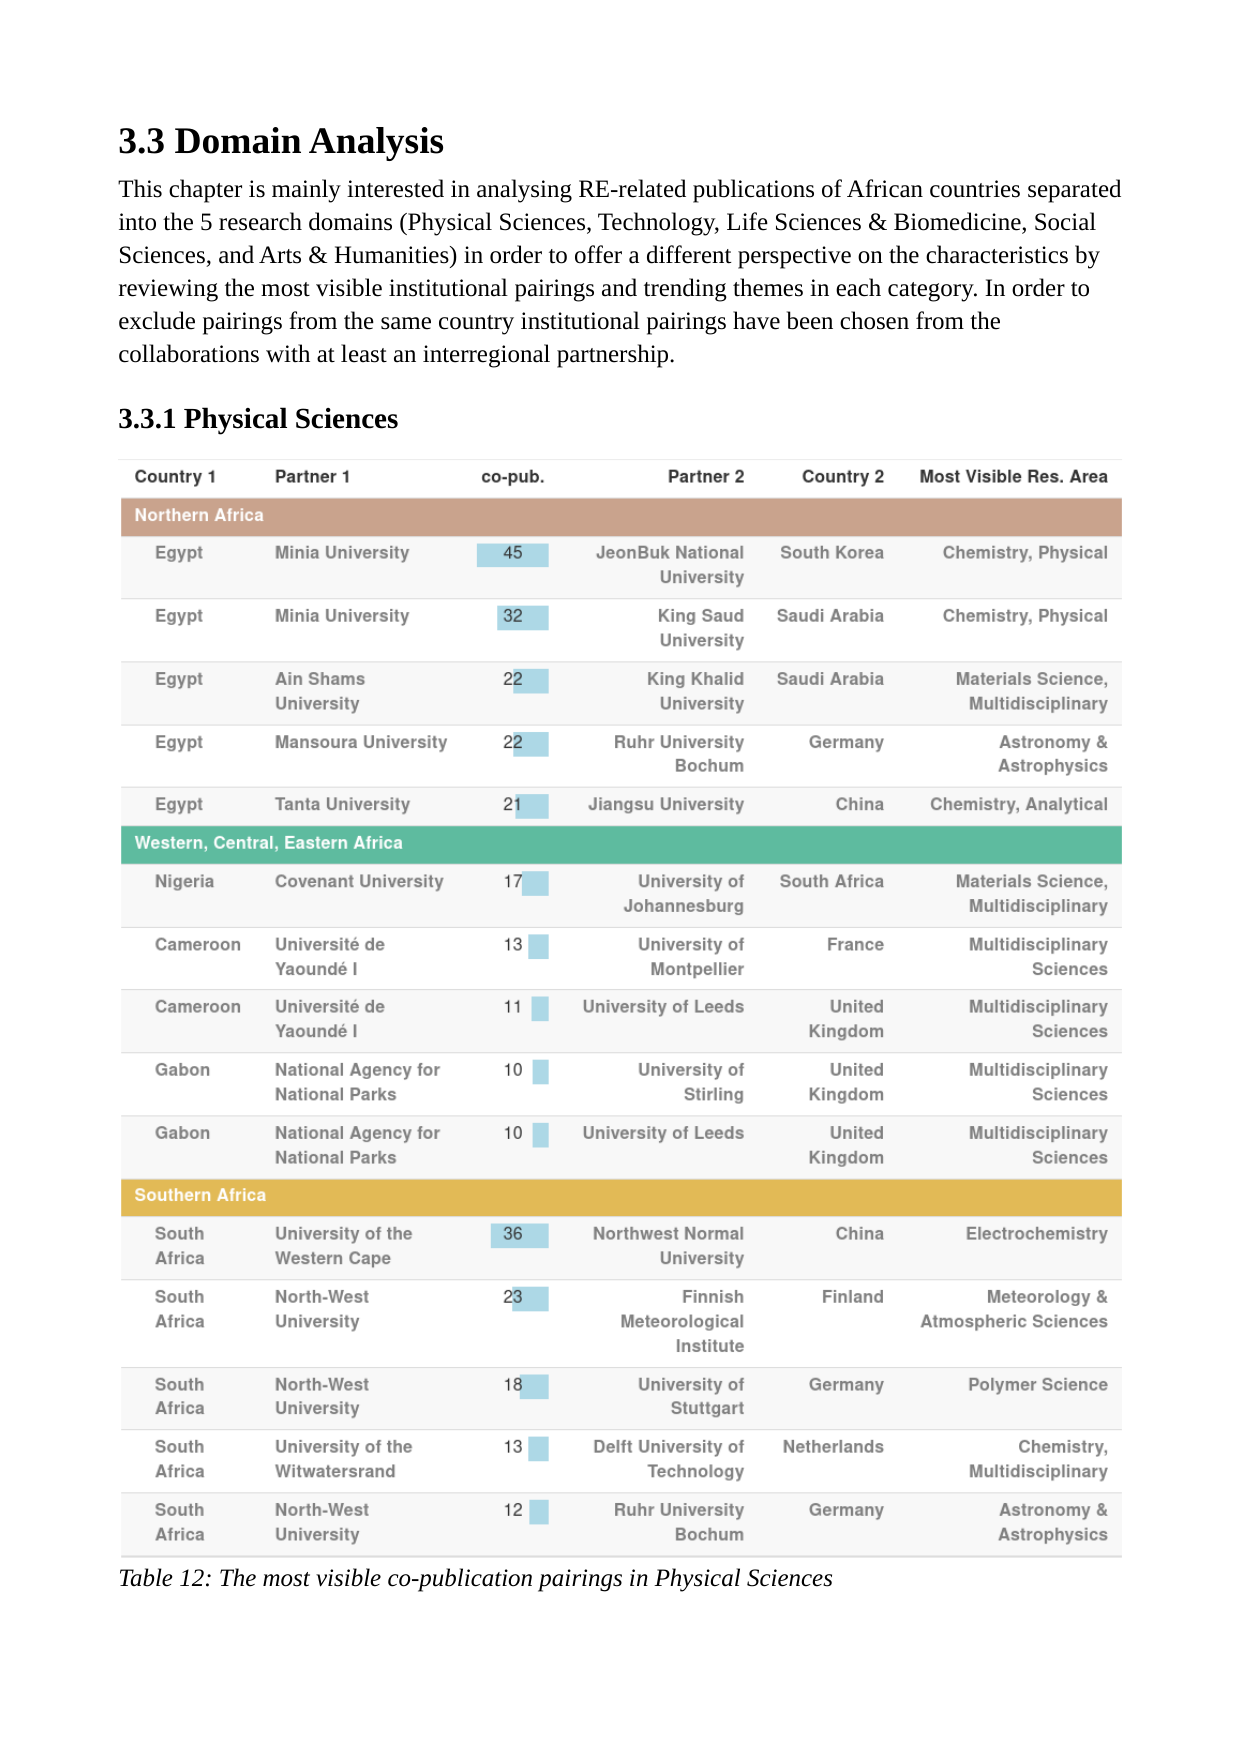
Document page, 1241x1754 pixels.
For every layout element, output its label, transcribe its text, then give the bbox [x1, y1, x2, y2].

text Table 12: The most visible co-publication pairings in Physical Sciences [118, 1563, 1122, 1592]
subtitle 3.3.1 Physical Sciences [118, 401, 1122, 434]
text This chapter is mainly interested in analysing RE-related publications of African countries separated into the 5 research domains (Physical Sciences, Technology, Life Sciences & Biomedicine, Social Sciences, and Arts & Humanities) in order to offer a different perspective on the characteristics by reviewing the most visible institutional pairings and trending themes in each category. In order to exclude pairings from the same country institutional pairings have been chosen from the collaborations with at least an interregional partnership. [118, 174, 1122, 368]
picture [118, 459, 1123, 1563]
subtitle 3.3 Domain Analysis [118, 118, 1122, 161]
